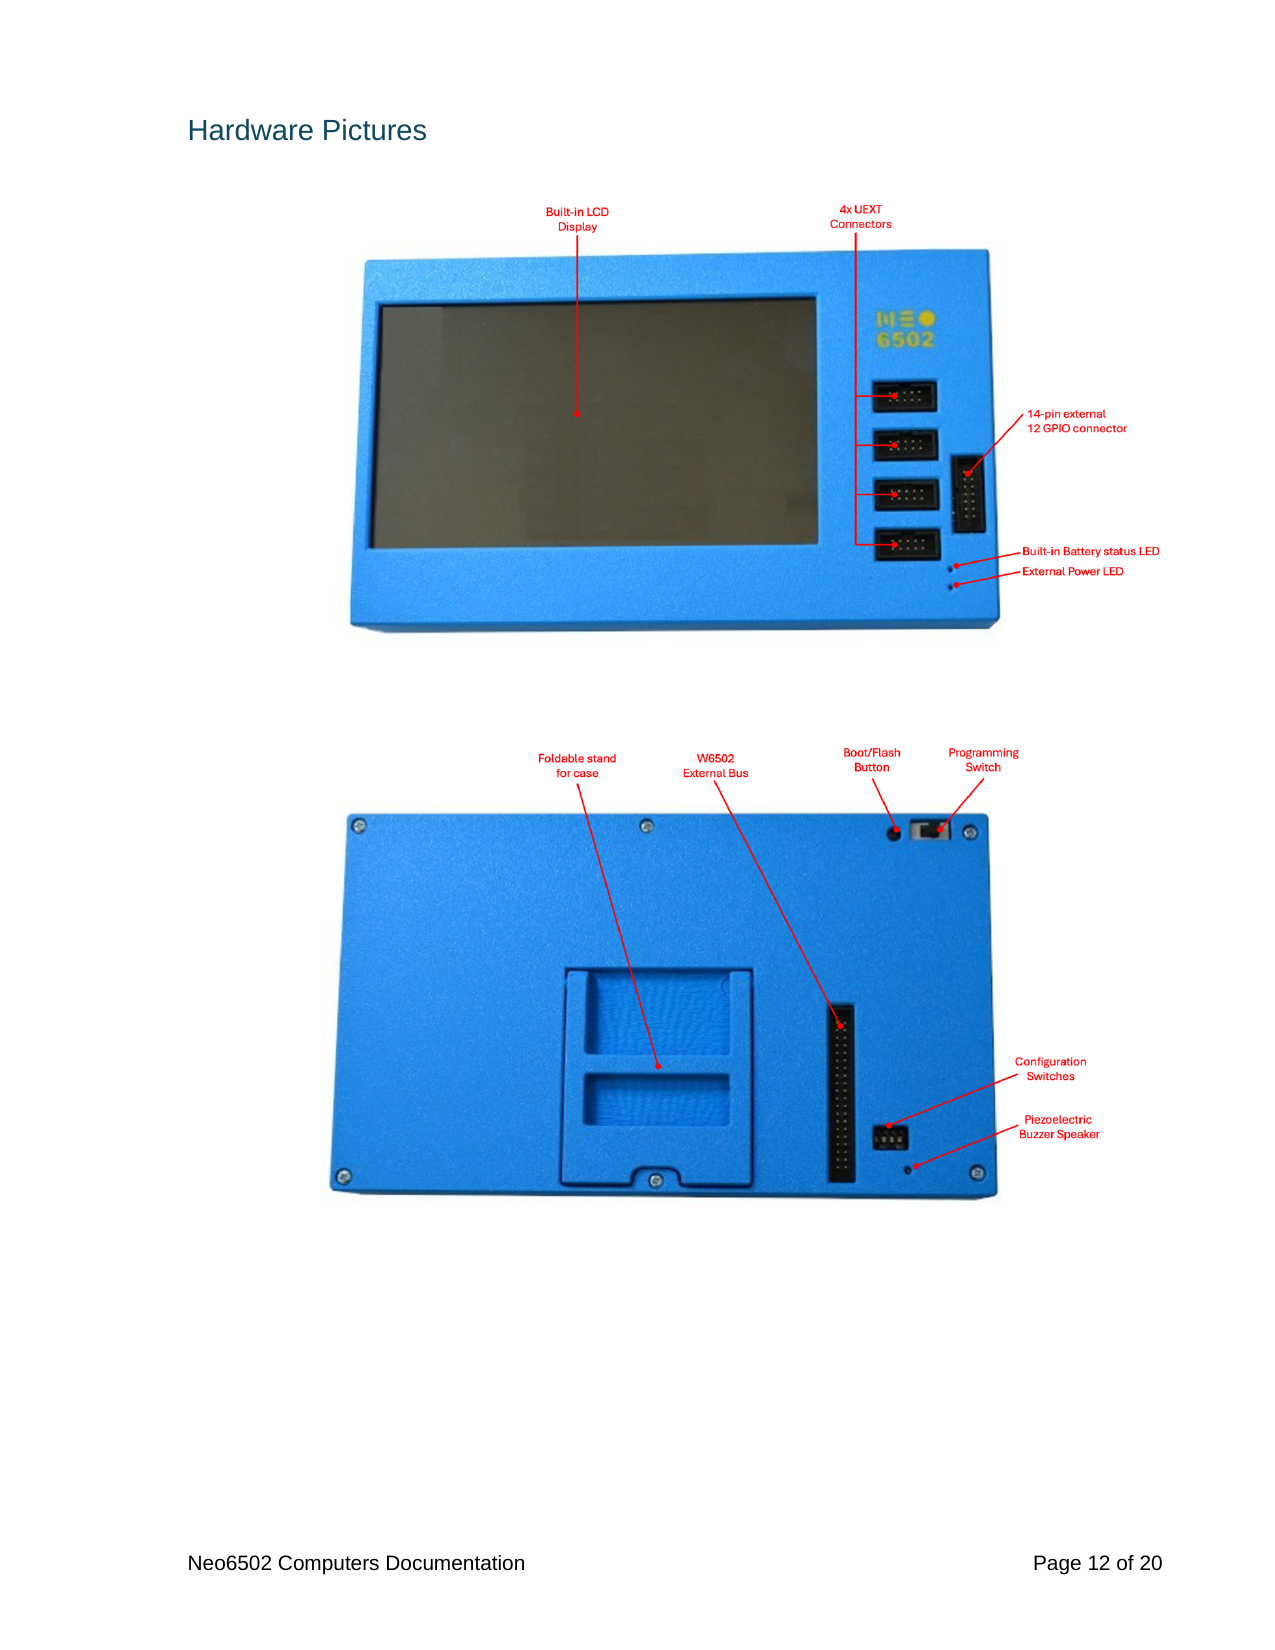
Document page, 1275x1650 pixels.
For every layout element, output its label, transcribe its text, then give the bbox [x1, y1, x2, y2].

subtitle Hardware Pictures [187, 112, 1162, 146]
picture [187, 154, 1163, 1252]
